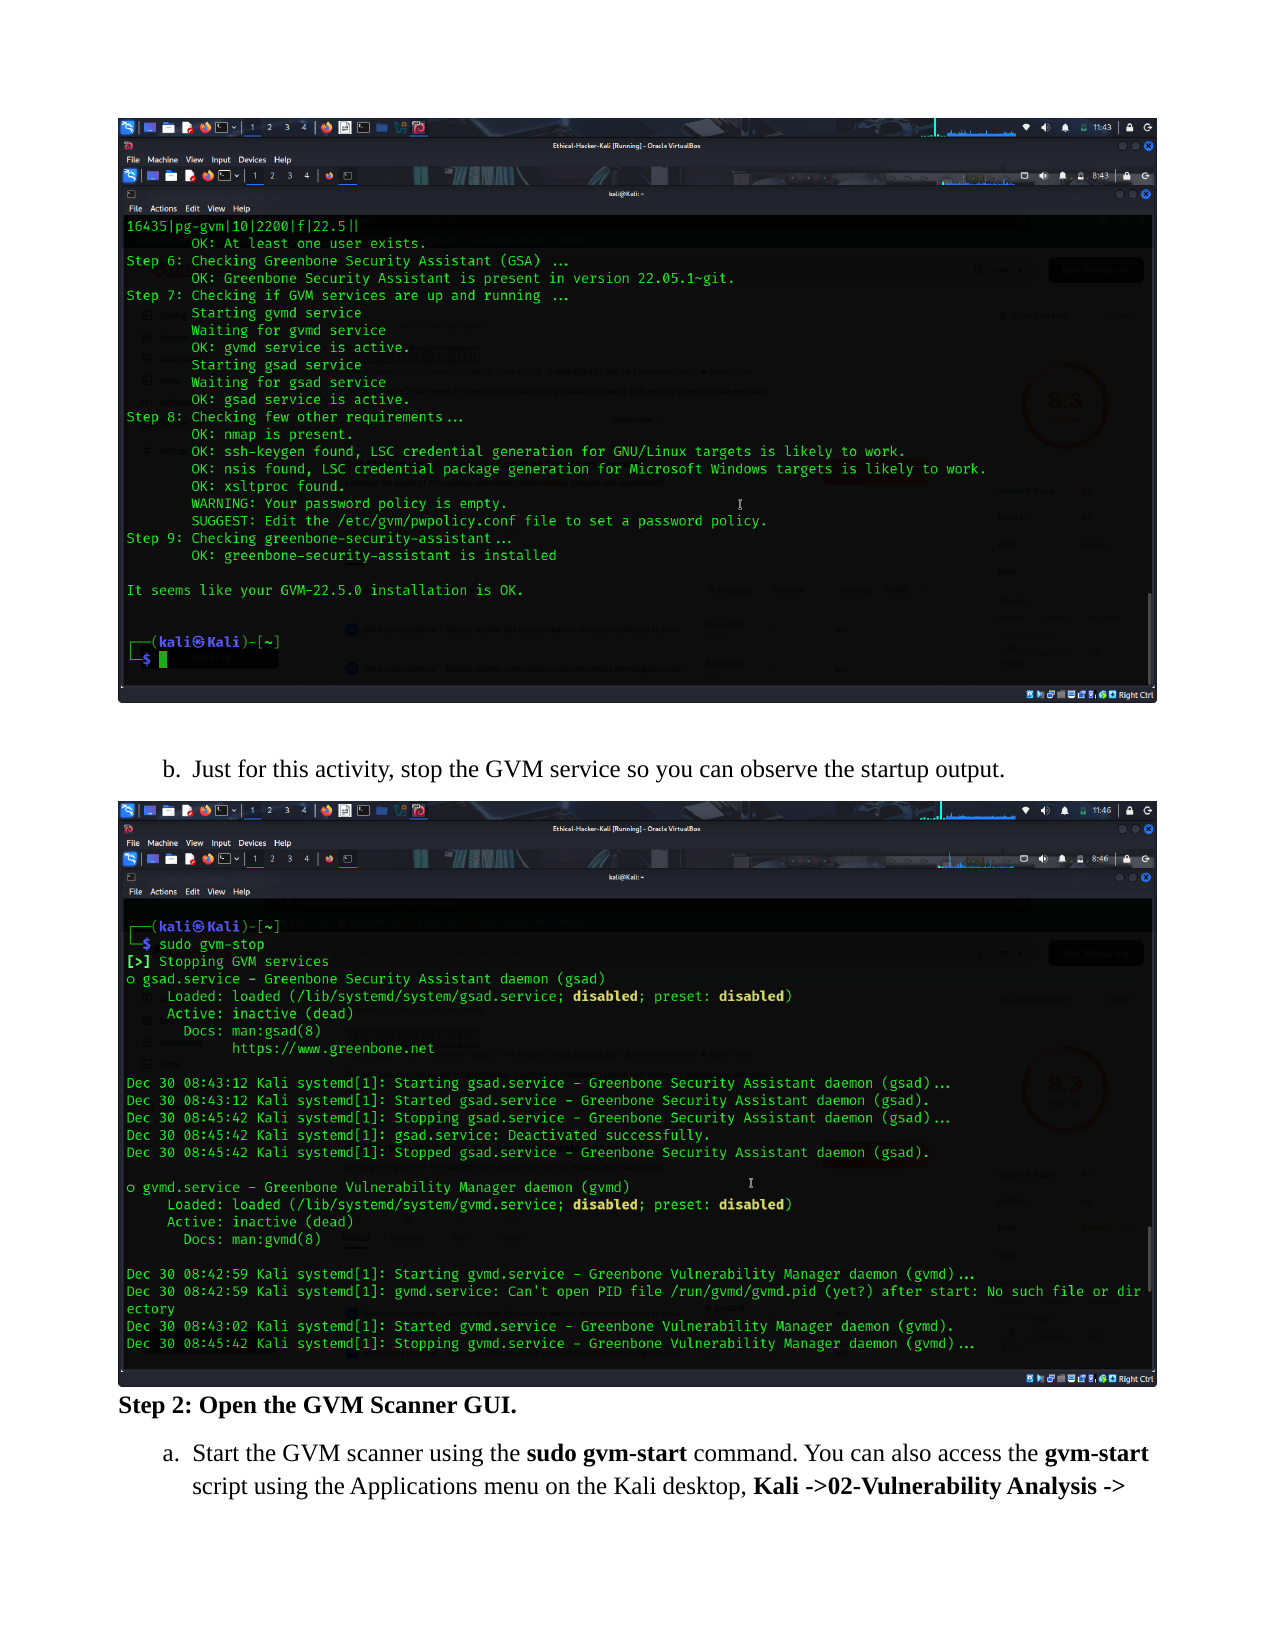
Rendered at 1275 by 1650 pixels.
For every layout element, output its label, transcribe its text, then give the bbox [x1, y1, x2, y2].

picture [118, 118, 1157, 703]
text Step 2: Open the GVM Scanner GUI. [118, 1387, 1157, 1419]
list Just for this activity, stop the GVM service so you can observe the startup output. [162, 754, 1157, 783]
list Start the GVM scanner using the sudo gvm-start command. You can also access the gvm-start script using the Applications menu on the Kali desktop, Kali ->02-Vulnerability Analysis -> [162, 1438, 1157, 1500]
picture [118, 801, 1157, 1387]
